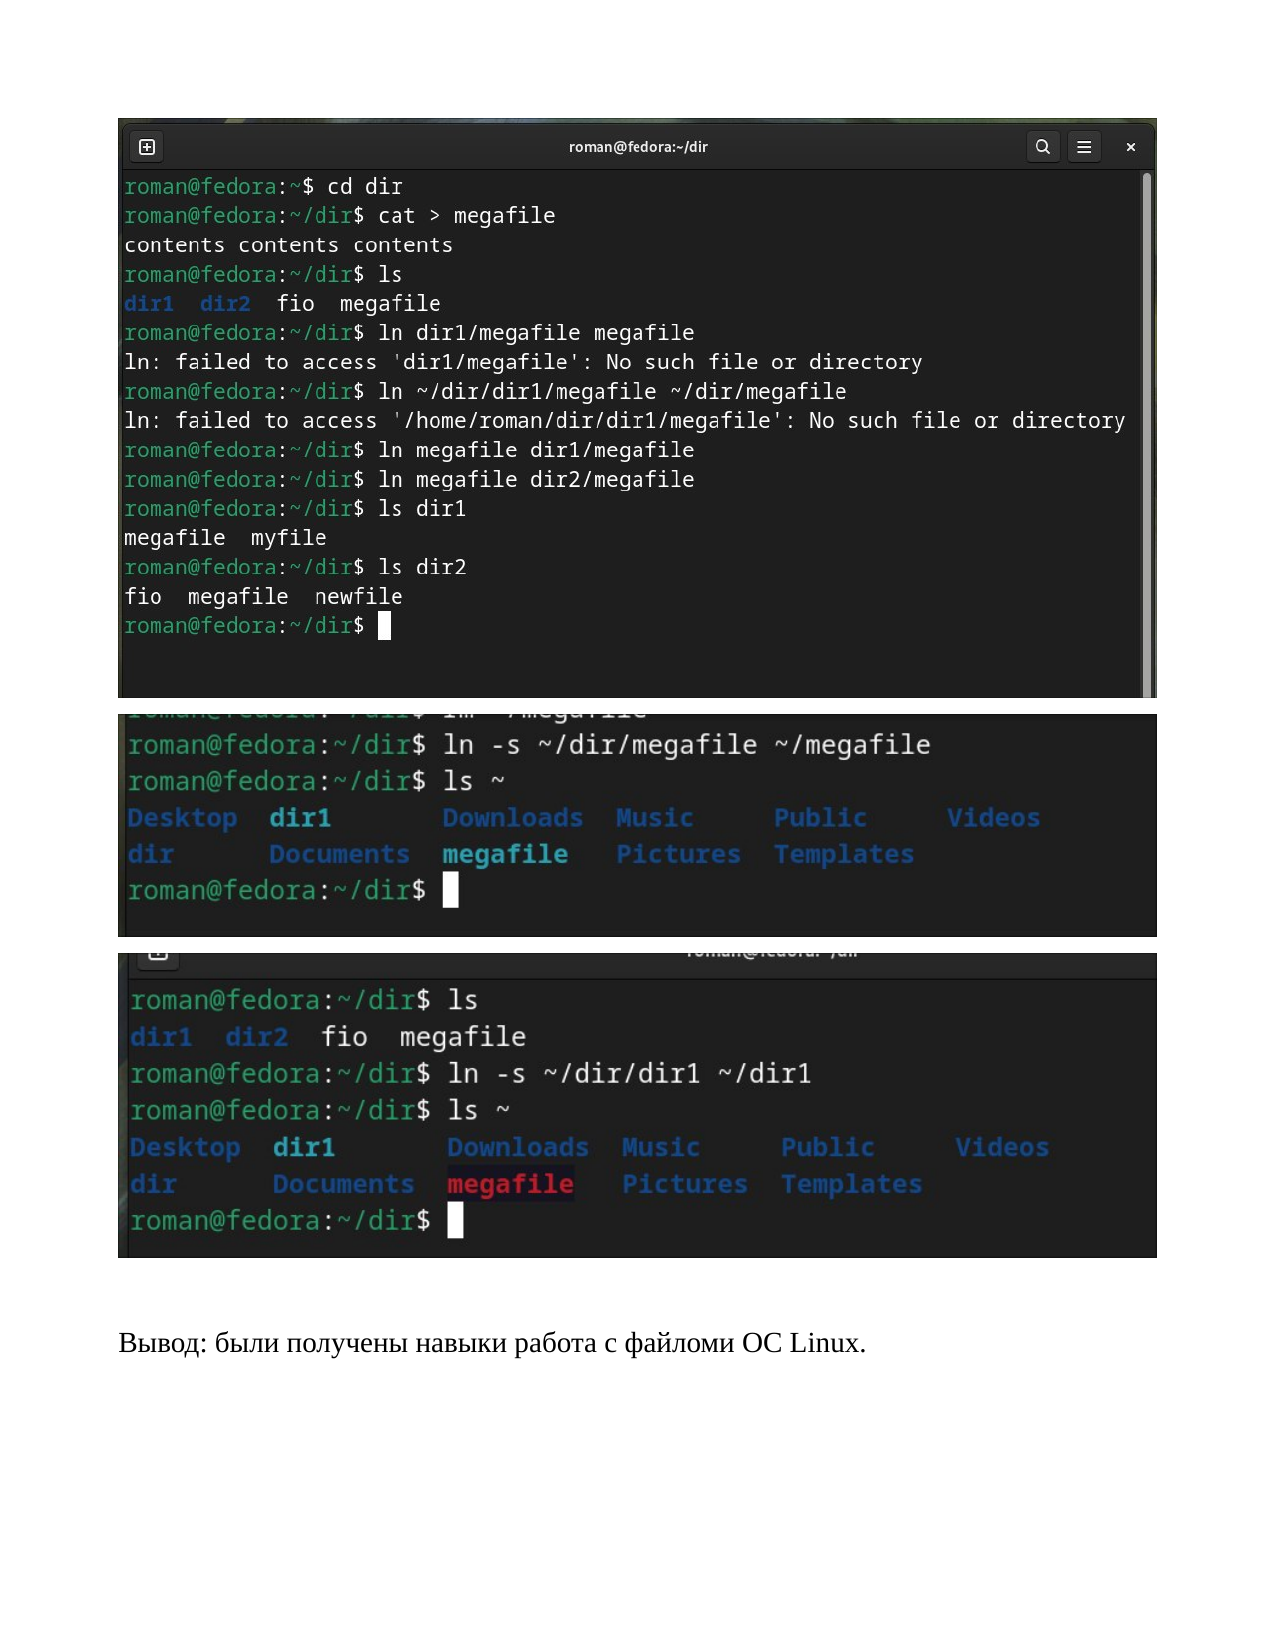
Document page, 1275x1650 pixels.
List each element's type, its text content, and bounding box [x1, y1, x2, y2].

picture [118, 118, 1157, 698]
picture [118, 953, 1157, 1258]
text Вывод: были получены навыки работа с файломи OC Linux. [118, 1325, 1157, 1358]
picture [118, 714, 1157, 937]
